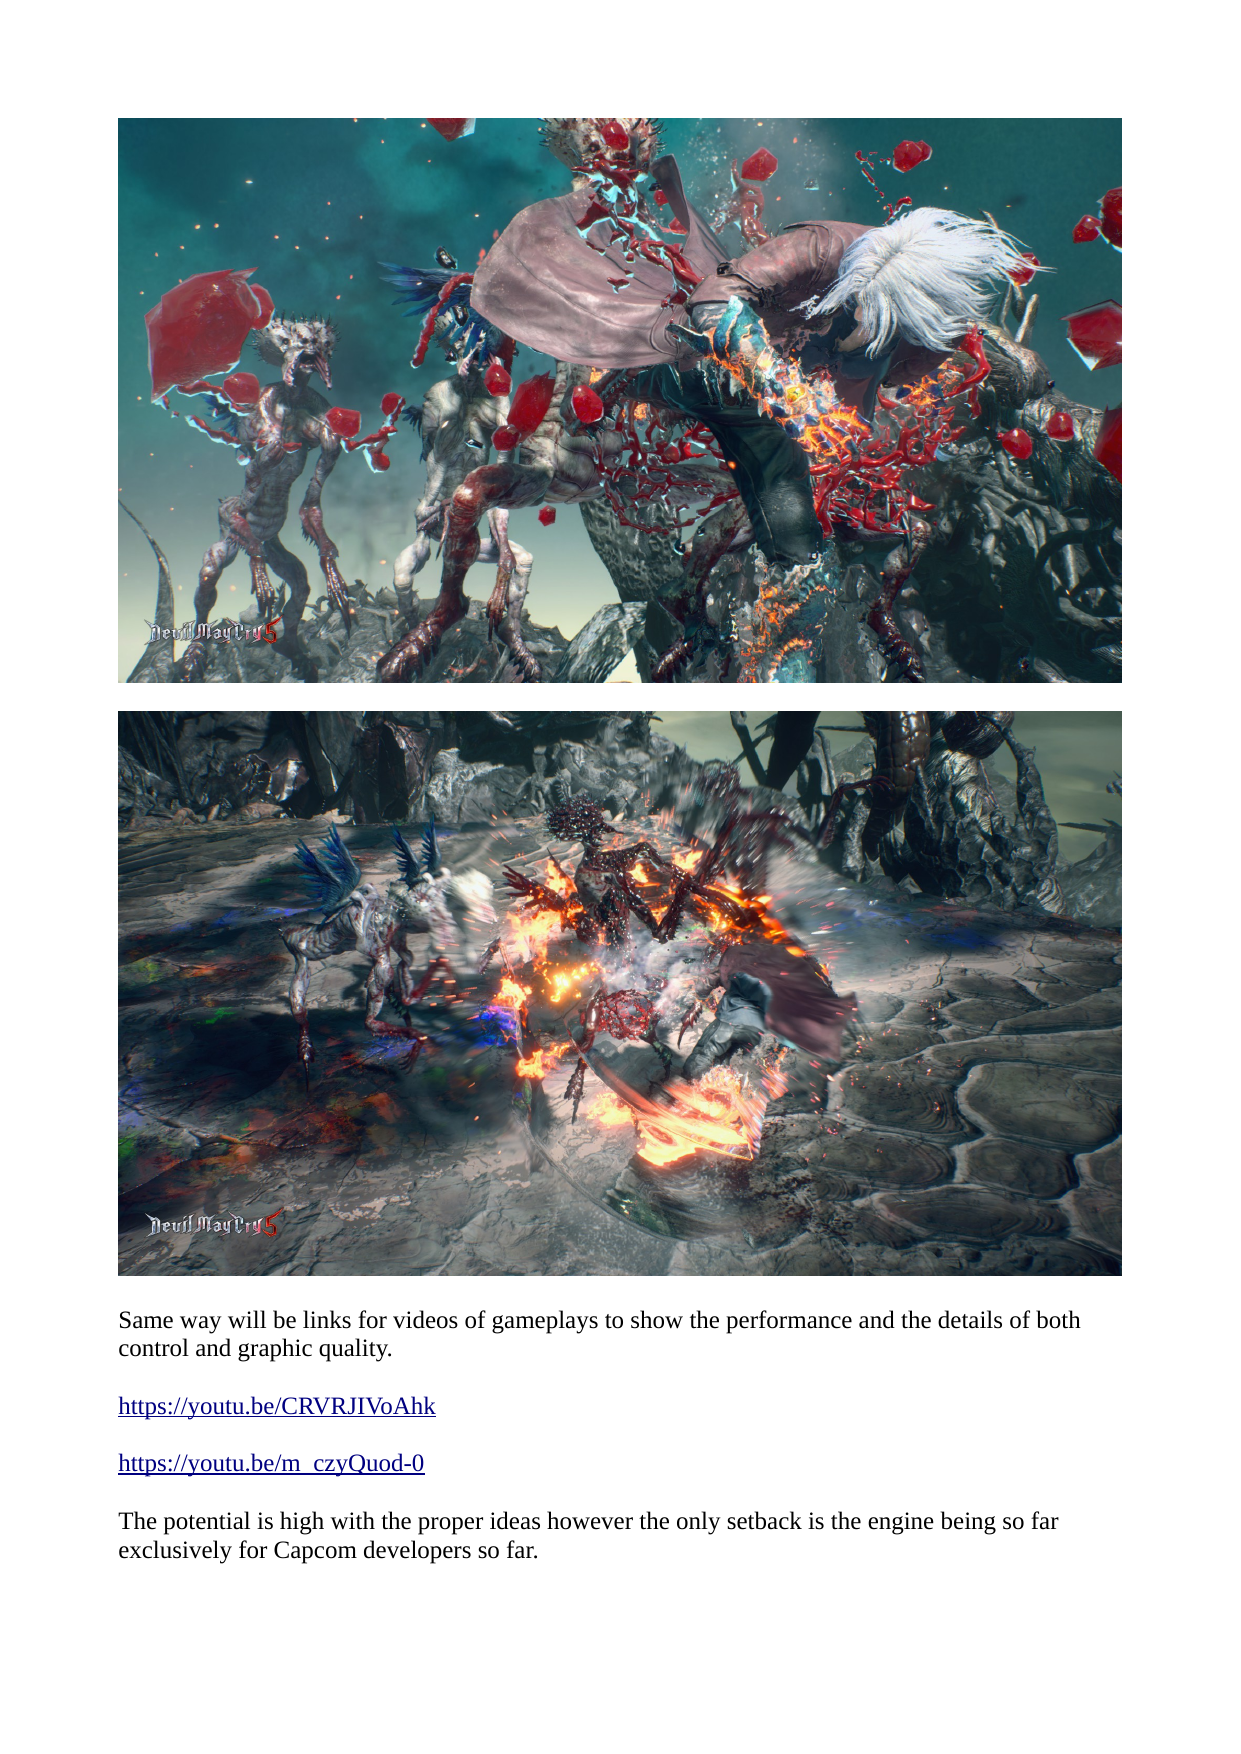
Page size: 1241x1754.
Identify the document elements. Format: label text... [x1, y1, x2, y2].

picture [118, 118, 1122, 683]
text https://youtu.be/m_czyQuod-0 [118, 1448, 1122, 1477]
text Same way will be links for videos of gameplays to show the performance and the details of both control and graphic quality. [118, 1305, 1122, 1362]
text https://youtu.be/CRVRJIVoAhk [118, 1391, 1122, 1420]
text The potential is high with the proper ideas however the only setback is the engine being so far exclusively for Capcom developers so far. [118, 1506, 1122, 1563]
picture [118, 711, 1122, 1276]
